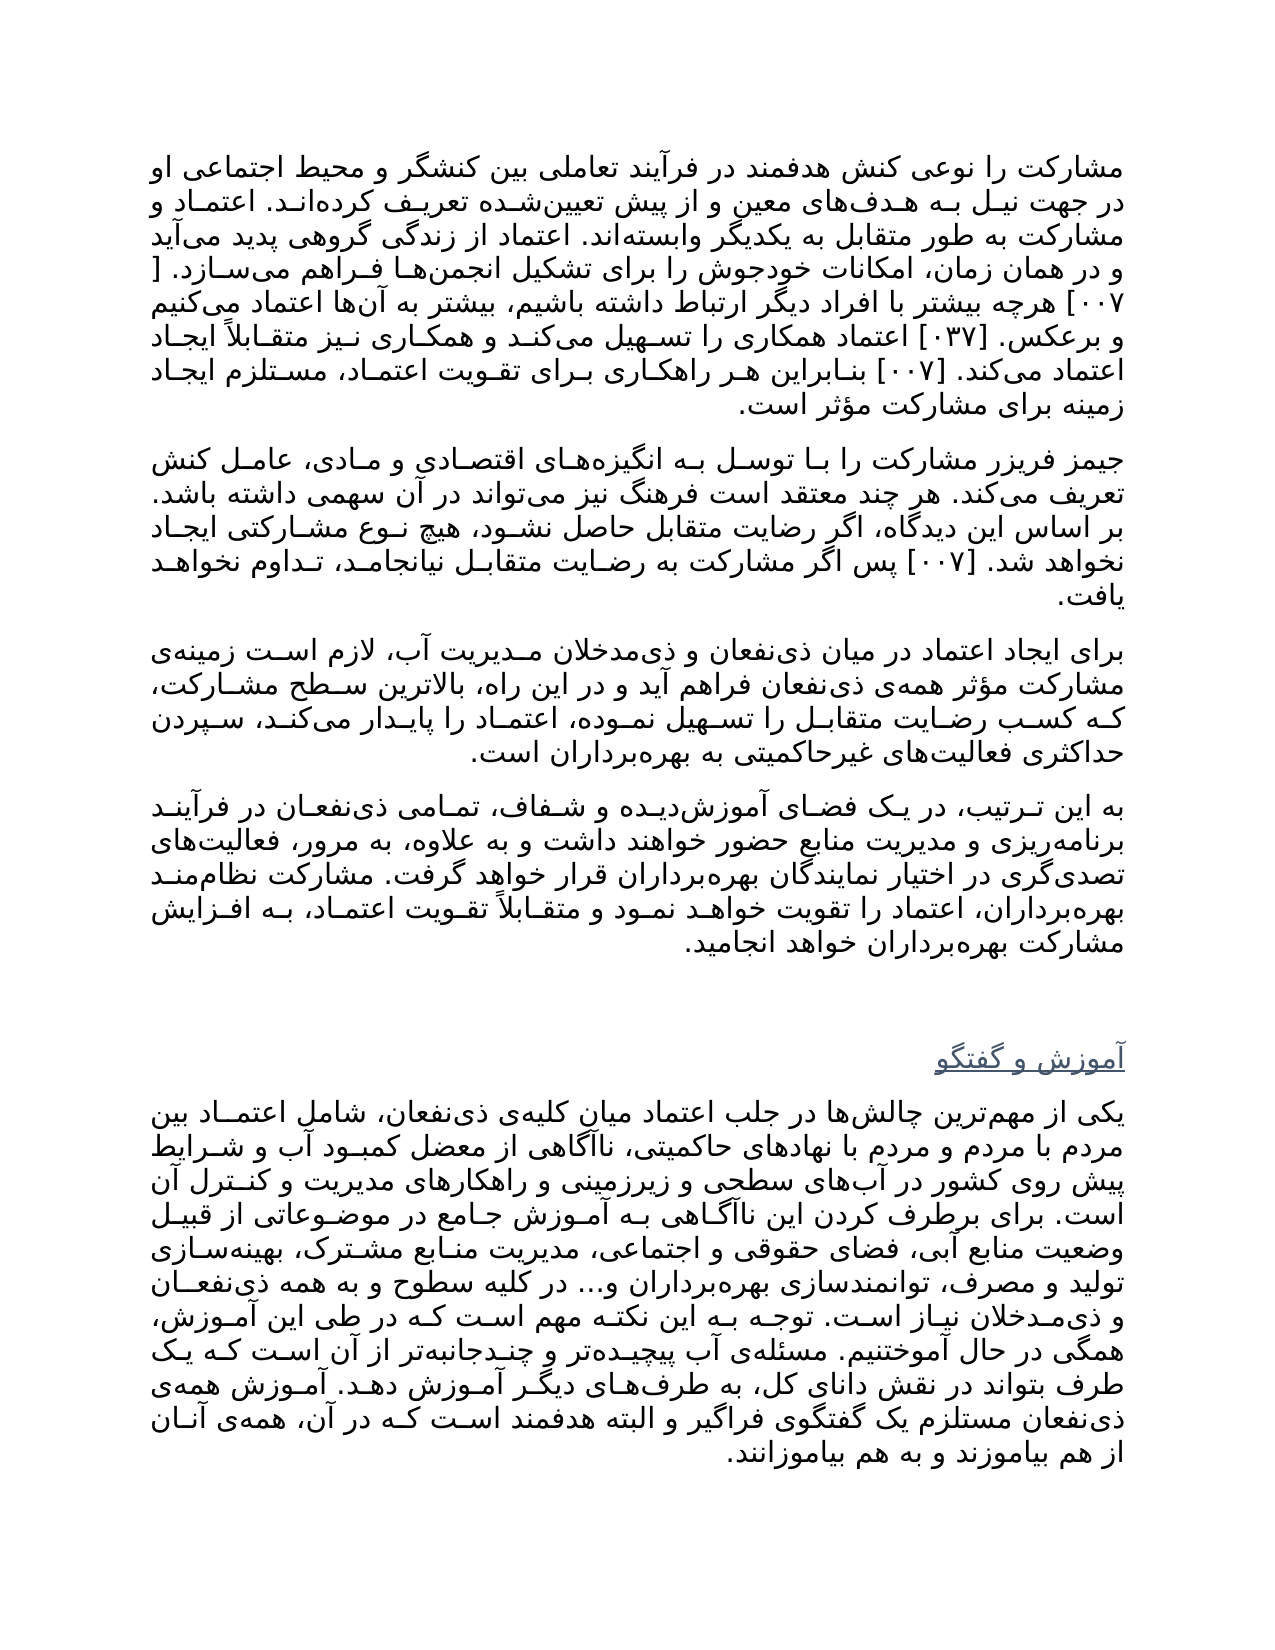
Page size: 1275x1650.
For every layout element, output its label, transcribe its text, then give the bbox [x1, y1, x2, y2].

subtitle آموزش و گفتگو [150, 1041, 1125, 1075]
text یکی از مهم‌ترین چالش‌ها در جلب اعتماد میان کلیه‌ی ذی‌نفعان، شامل اعتماد بین مردم با مردم و مردم با نهادهای حاکمیتی، ناآگاهی از معضل کمبود آب و شرایط پیش روی کشور در آب‌های سطحی و زیرزمینی و راهکارهای مدیریت و کنترل آن است. برای برطرف کردن این ناآگاهی به آموزش جامع در موضوعاتی از قبیل وضعیت منابع آبی، فضای حقوقی و اجتماعی، مدیریت منابع مشترک، بهینه‌سازی تولید و مصرف، توانمندسازی بهره‌برداران و... در کلیه سطوح و به همه ذی‌نفعان و ذی‌مدخلان نیاز است. توجه به این نکته مهم است که در طی این آموزش، همگی در حال آموختنیم. مسئله‌ی آب پیچیده‌تر و چندجانبه‌تر از آن است که یک طرف بتواند در نقش دانای کل، به طرف‌های دیگر آموزش دهد. آموزش همه‌ی ذی‌نفعان مستلزم یک گفتگوی فراگیر و البته هدفمند است که در آن، همه‌ی آنان از هم بیاموزند و به هم بیاموزانند. [150, 1096, 1125, 1469]
text جیمز فریزر مشارکت را با توسل به انگیزه‌های اقتصادی و مادی، عامل کنش تعریف می‌کند. هر چند معتقد است فرهنگ نیز می‌تواند در آن سهمی داشته باشد. بر اساس این دیدگاه، اگر رضایت متقابل حاصل نشود، هیچ نوع مشارکتی ایجاد نخواهد شد. [۰۰۷] پس اگر مشارکت به رضایت متقابل نیانجامد، تداوم نخواهد یافت. [150, 442, 1125, 612]
text برای ایجاد اعتماد در میان ذی‌نفعان و ذی‌مدخلان مدیریت آب، لازم است زمینه‌ی مشارکت مؤثر همه‌ی ذی‌نفعان فراهم آید و در این راه، بالاترین سطح مشارکت، که کسب رضایت متقابل را تسهیل نموده، اعتماد را پایدار می‌کند، سپردن حداکثری فعالیت‌های غیرحاکمیتی به بهره‌برداران است. [150, 633, 1125, 769]
text به این ترتیب، در یک فضای آموزش‌دیده و شفاف، تمامی ذی‌نفعان در فرآیند برنامه‌ریزی و مدیریت منابع حضور خواهند داشت و به علاوه، به مرور، فعالیت‌های تصدی‌گری در اختیار نمایندگان بهره‌برداران قرار خواهد گرفت. مشارکت نظام‌مند بهره‌برداران، اعتماد را تقویت خواهد نمود و متقابلاً تقویت اعتماد، به افزایش مشارکت بهره‌برداران خواهد انجامید. [150, 790, 1125, 959]
text مشارکت را نوعی کنش هدفمند در فرآیند تعاملی بین کنشگر و محیط اجتماعی او در جهت نیل به هدف‌های معین و از پیش تعیین‌شده تعریف کرده‌اند. اعتماد و مشارکت به طور متقابل به یکدیگر وابسته‌اند. اعتماد از زندگی گروهی پدید می‌آید و در همان زمان، امکانات خودجوش را برای تشکیل انجمن‌ها فراهم می‌سازد. [۰۰۷] هرچه بیشتر با افراد دیگر ارتباط داشته باشیم، بیشتر به آن‌ها اعتماد می‌کنیم و برعکس. [۰۳۷] اعتماد همکاری را تسهیل می‌کند و همکاری نیز متقابلاً ایجاد اعتماد می‌کند. [۰۰۷] بنابراین هر راهکاری برای تقویت اعتماد، مستلزم ایجاد زمینه برای مشارکت مؤثر است. [150, 150, 1125, 422]
